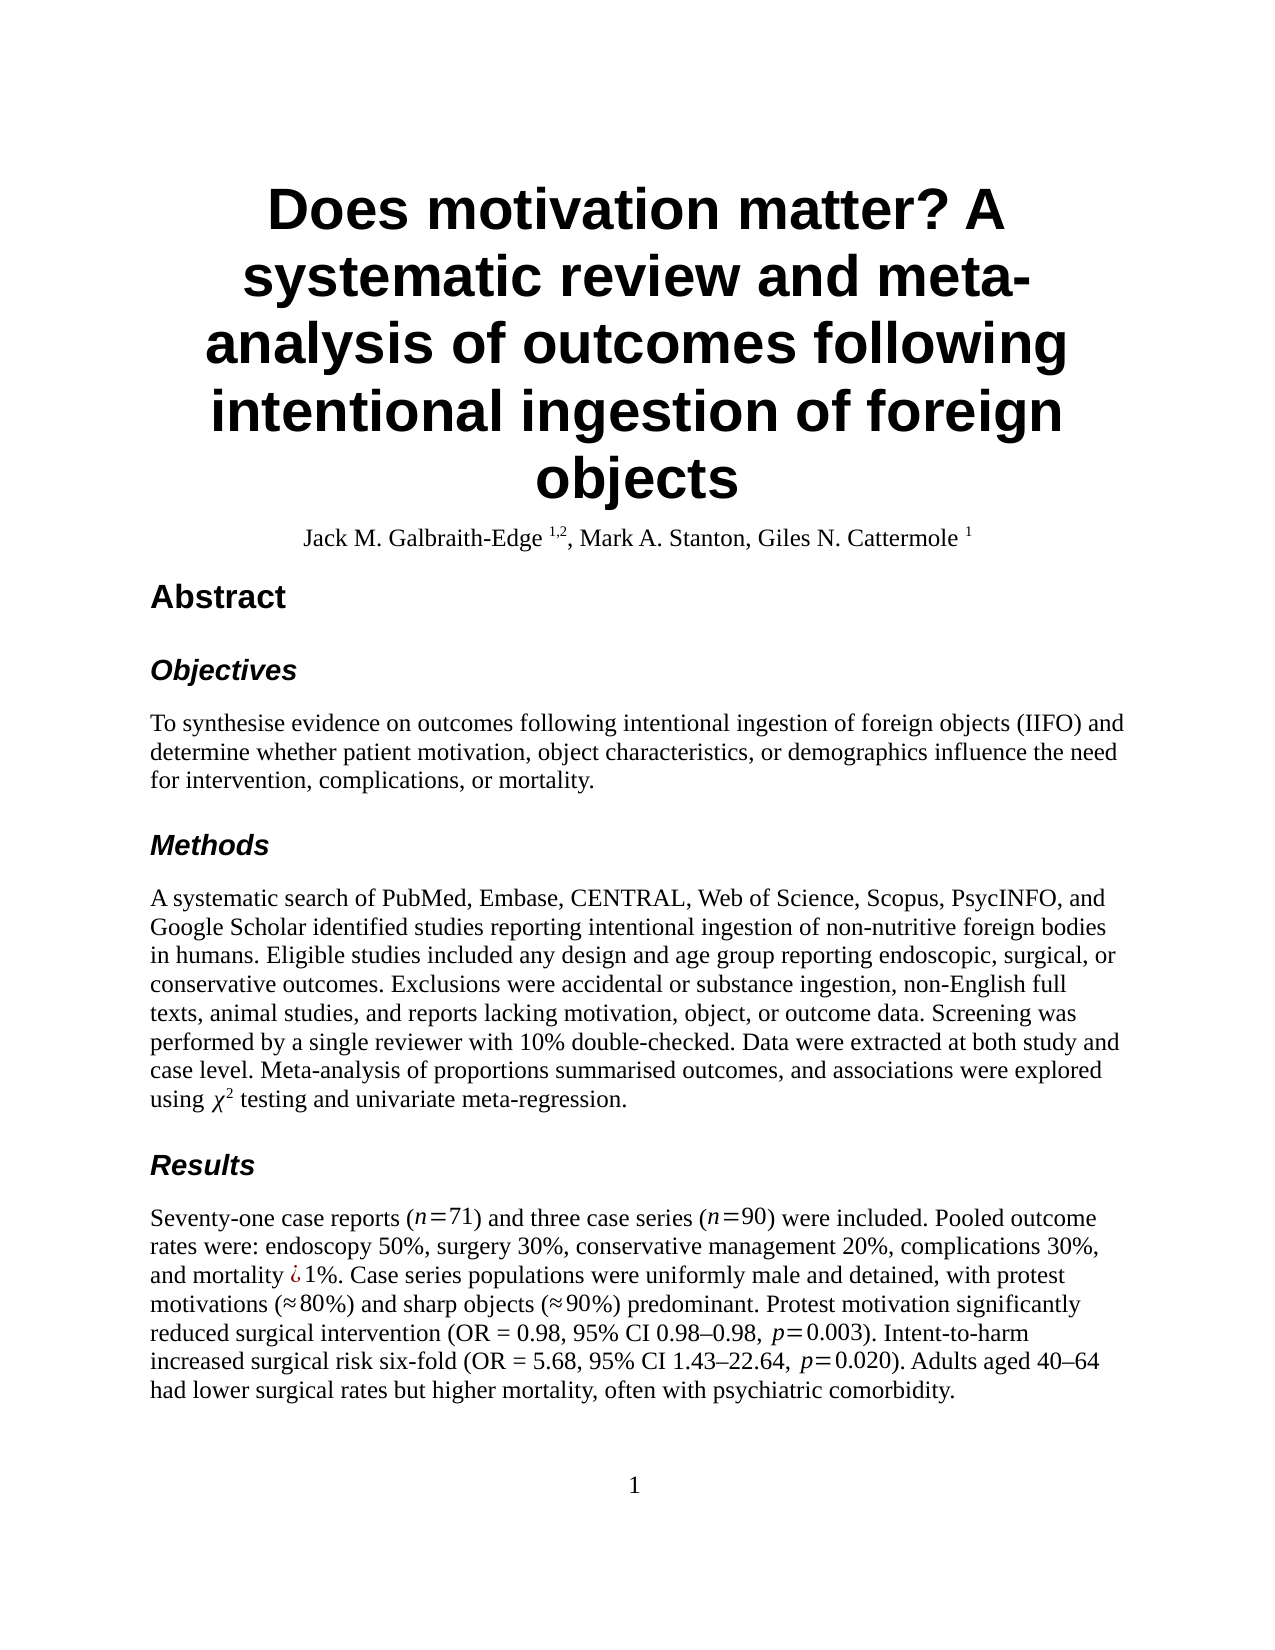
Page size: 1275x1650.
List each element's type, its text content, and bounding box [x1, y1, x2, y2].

subtitle Methods [150, 828, 1125, 862]
subtitle Results [150, 1148, 1125, 1181]
text Jack M. Galbraith-Edge 1,2, Mark A. Stanton, Giles N. Cattermole 1 [150, 523, 1125, 552]
text To synthesise evidence on outcomes following intentional ingestion of foreign objects (IIFO) and determine whether patient motivation, object characteristics, or demographics influence the need for intervention, complications, or mortality. [150, 708, 1125, 794]
subtitle Objectives [150, 653, 1125, 686]
text A systematic search of PubMed, Embase, CENTRAL, Web of Science, Scopus, PsycINFO, and Google Scholar identified studies reporting intentional ingestion of non-nutritive foreign bodies in humans. Eligible studies included any design and age group reporting endoscopic, surgical, or conservative outcomes. Exclusions were accidental or substance ingestion, non-English full texts, animal studies, and reports lacking motivation, object, or outcome data. Screening was performed by a single reviewer with 10% double-checked. Data were extracted at both study and case level. Meta-analysis of proportions summarised outcomes, and associations were explored using testing and univariate meta-regression. [150, 883, 1125, 1114]
subtitle Abstract [150, 577, 1125, 615]
text Seventy-one case reports () and three case series () were included. Pooled outcome rates were: endoscopy 50%, surgery 30%, conservative management 20%, complications 30%, and mortality %. Case series populations were uniformly male and detained, with protest motivations (%) and sharp objects (%) predominant. Protest motivation significantly reduced surgical intervention (OR = 0.98, 95% CI 0.98–0.98, ). Intent-to-harm increased surgical risk six-fold (OR = 5.68, 95% CI 1.43–22.64, ). Adults aged 40–64 had lower surgical rates but higher mortality, often with psychiatric comorbidity. [150, 1203, 1125, 1404]
title Does motivation matter? A systematic review and meta-analysis of outcomes following intentional ingestion of foreign objects [150, 175, 1125, 510]
